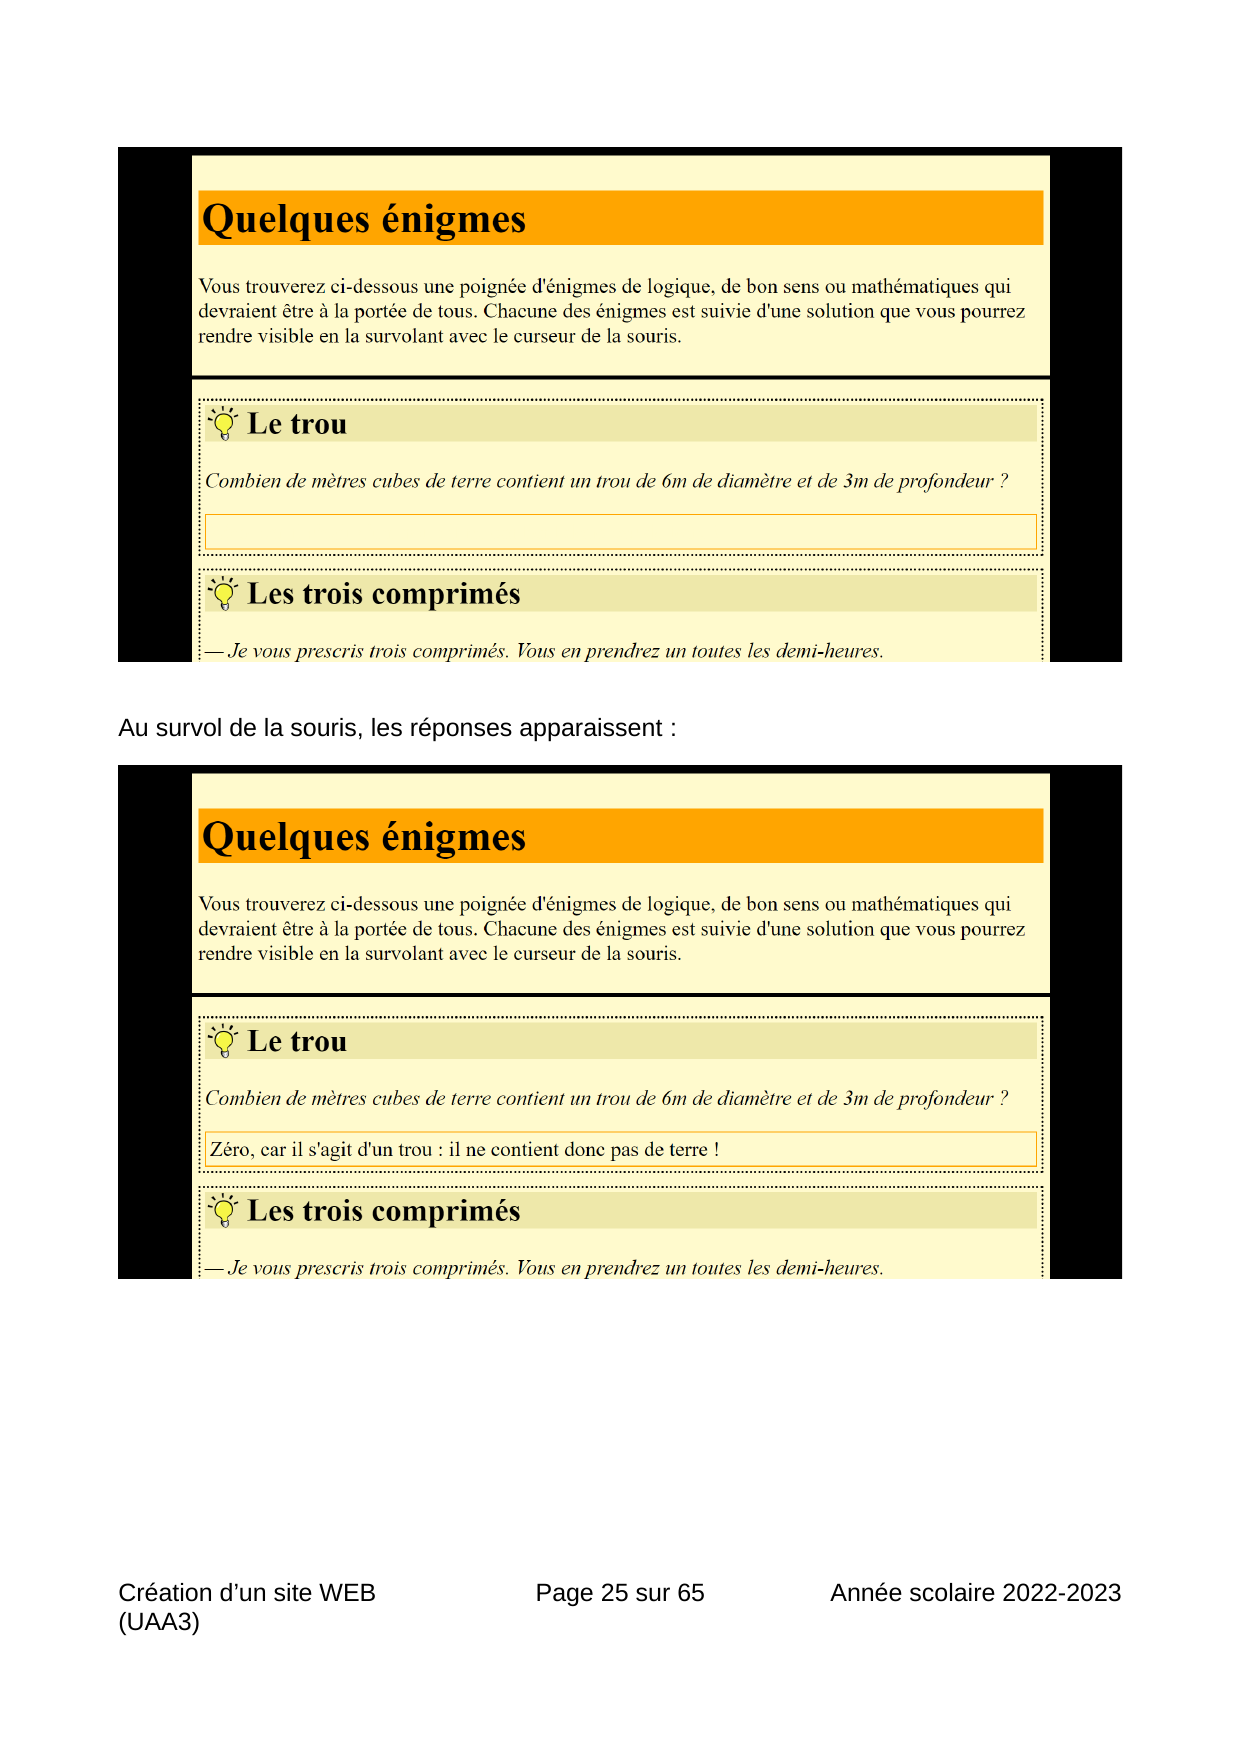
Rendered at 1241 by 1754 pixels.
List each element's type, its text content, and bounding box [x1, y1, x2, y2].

picture [118, 147, 1123, 662]
picture [118, 765, 1123, 1279]
text Au survol de la souris, les réponses apparaissent : [118, 713, 1122, 742]
